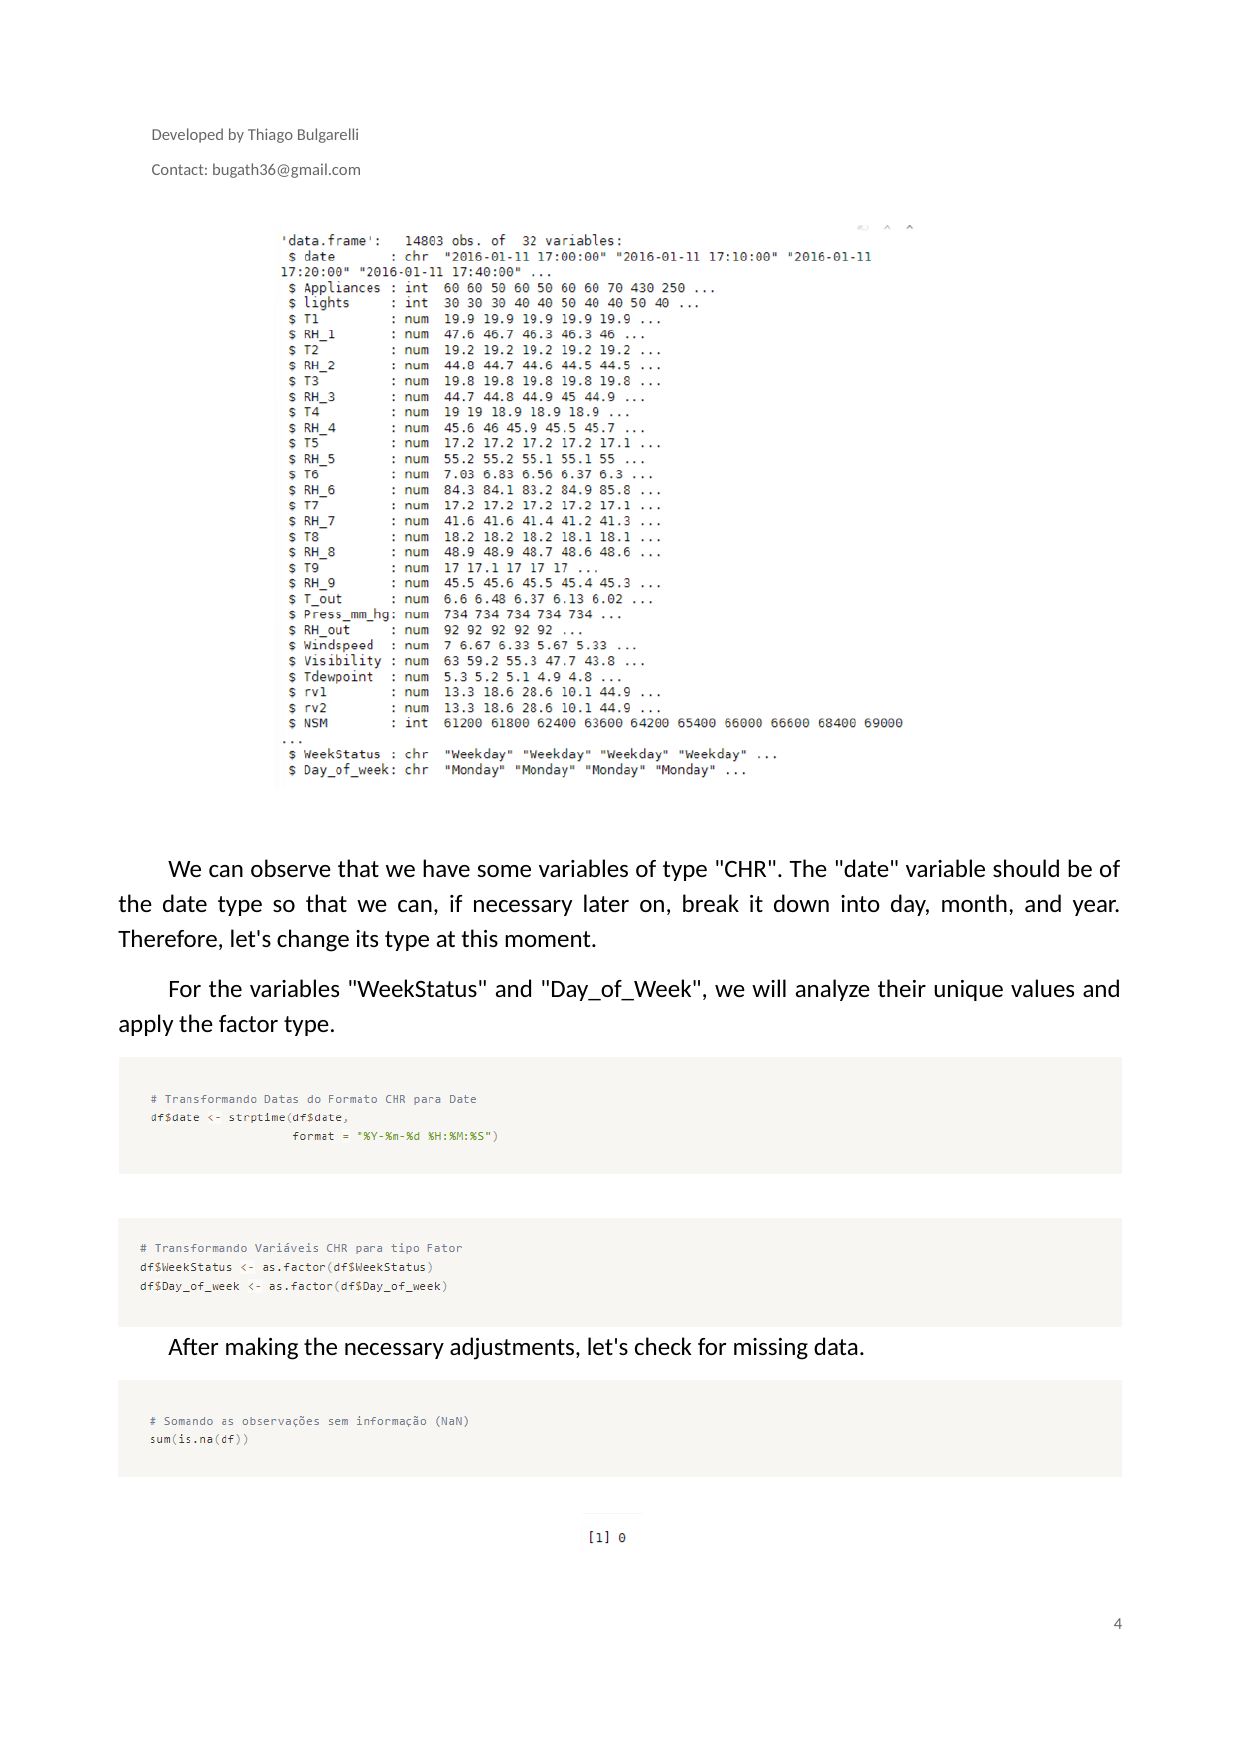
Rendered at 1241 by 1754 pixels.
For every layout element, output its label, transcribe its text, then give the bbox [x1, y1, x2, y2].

picture [118, 1218, 1123, 1327]
picture [118, 1380, 1123, 1477]
text We can observe that we have some variables of type "CHR". The "date" variable should be of the date type so that we can, if necessary later on, break it down into day, month, and year. Therefore, let's change its type at this moment. [118, 854, 1122, 954]
picture [273, 225, 952, 789]
text After making the necessary adjustments, let's check for missing data. [118, 1327, 1122, 1362]
picture [118, 1057, 1123, 1174]
text For the variables "WeekStatus" and "Day_of_Week", we will analyze their unique values and apply the factor type. [118, 973, 1122, 1039]
